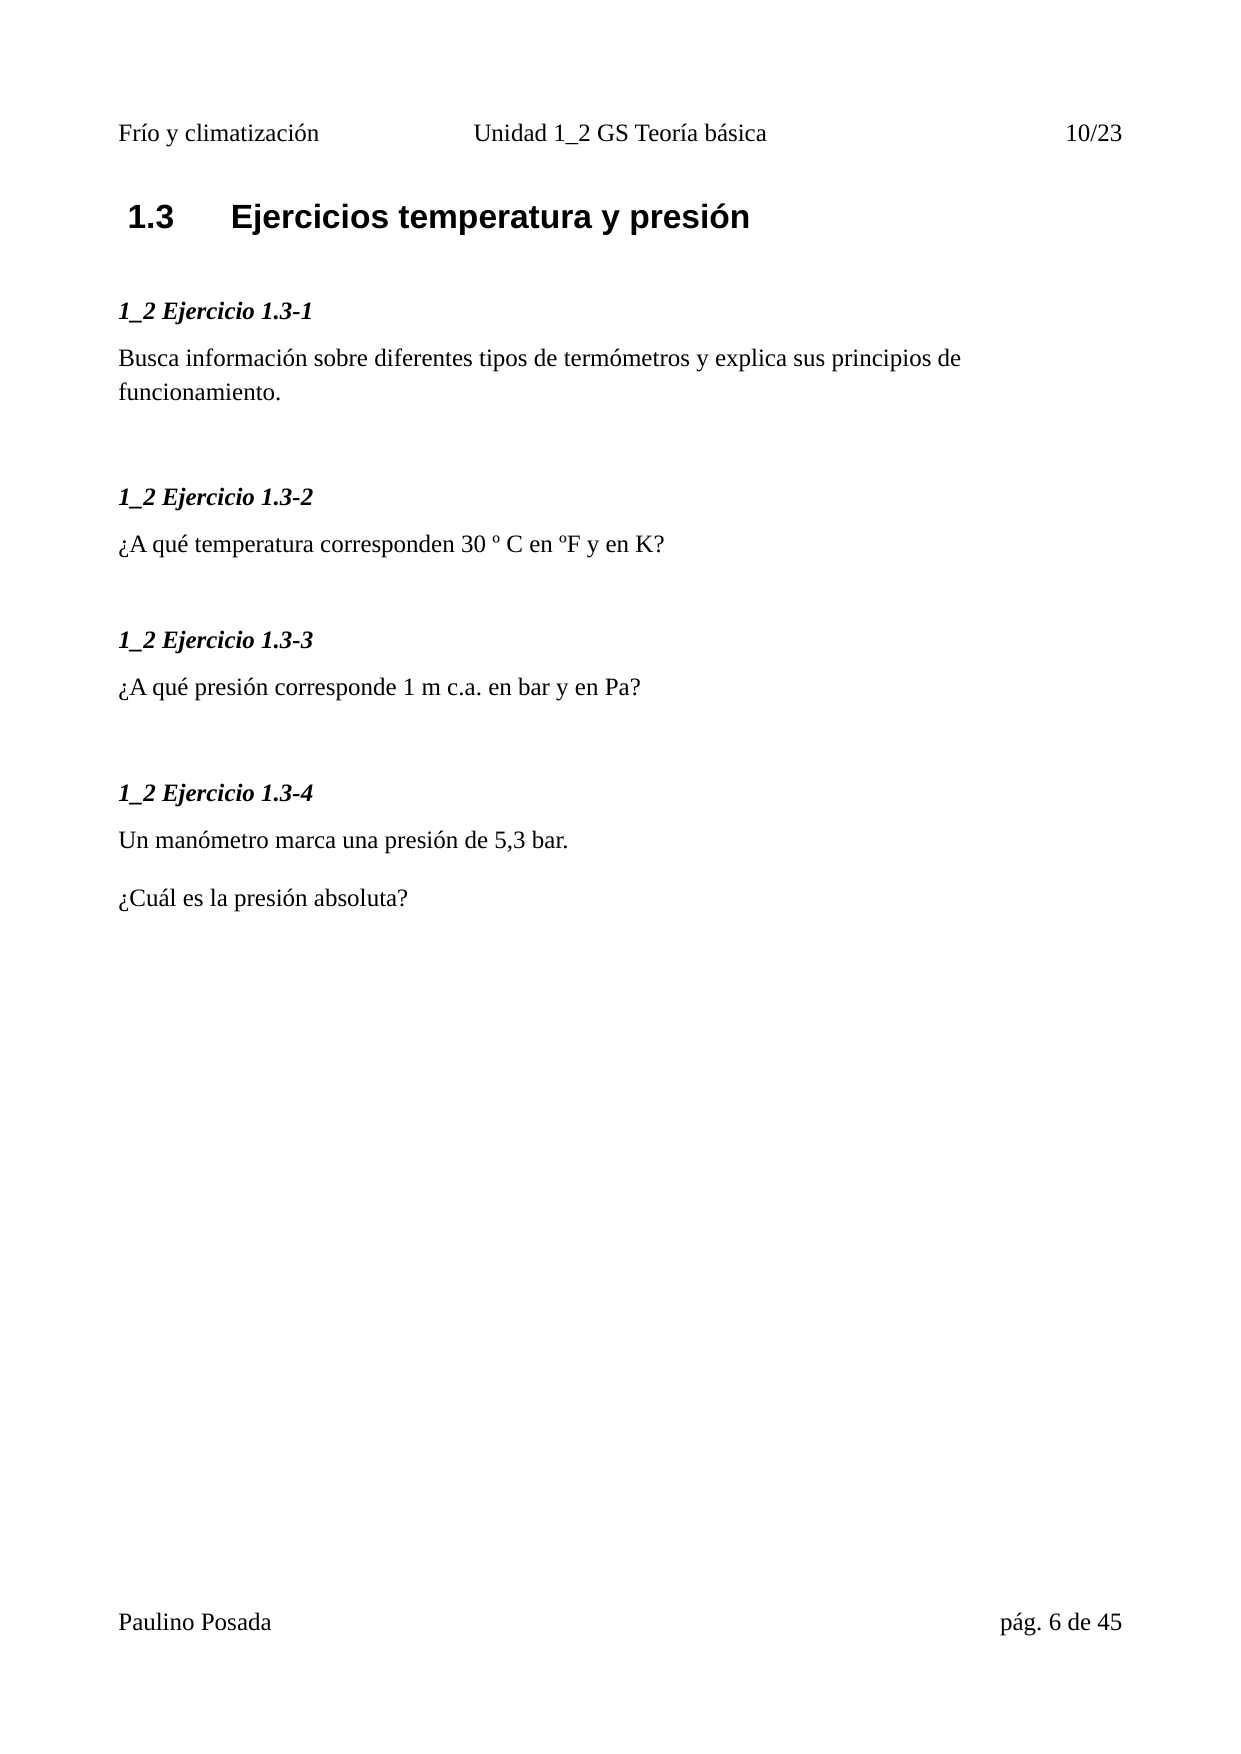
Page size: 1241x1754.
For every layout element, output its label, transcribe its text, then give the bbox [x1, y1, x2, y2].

text Un manómetro marca una presión de 5,3 bar. [118, 825, 1122, 854]
subtitle Ejercicios temperatura y presión [118, 197, 1122, 236]
text 1_2 Ejercicio 1.3-2 [118, 482, 1122, 511]
text 1_2 Ejercicio 1.3-1 [118, 296, 1122, 325]
text 1_2 Ejercicio 1.3-4 [118, 778, 1122, 806]
text ¿A qué temperatura corresponden 30 º C en ºF y en K? [118, 529, 1122, 558]
text Busca información sobre diferentes tipos de termómetros y explica sus principios de funcionamiento. [118, 343, 1122, 405]
text ¿A qué presión corresponde 1 m c.a. en bar y en Pa? [118, 672, 1122, 701]
text ¿Cuál es la presión absoluta? [118, 883, 1122, 912]
text 1_2 Ejercicio 1.3-3 [118, 625, 1122, 653]
